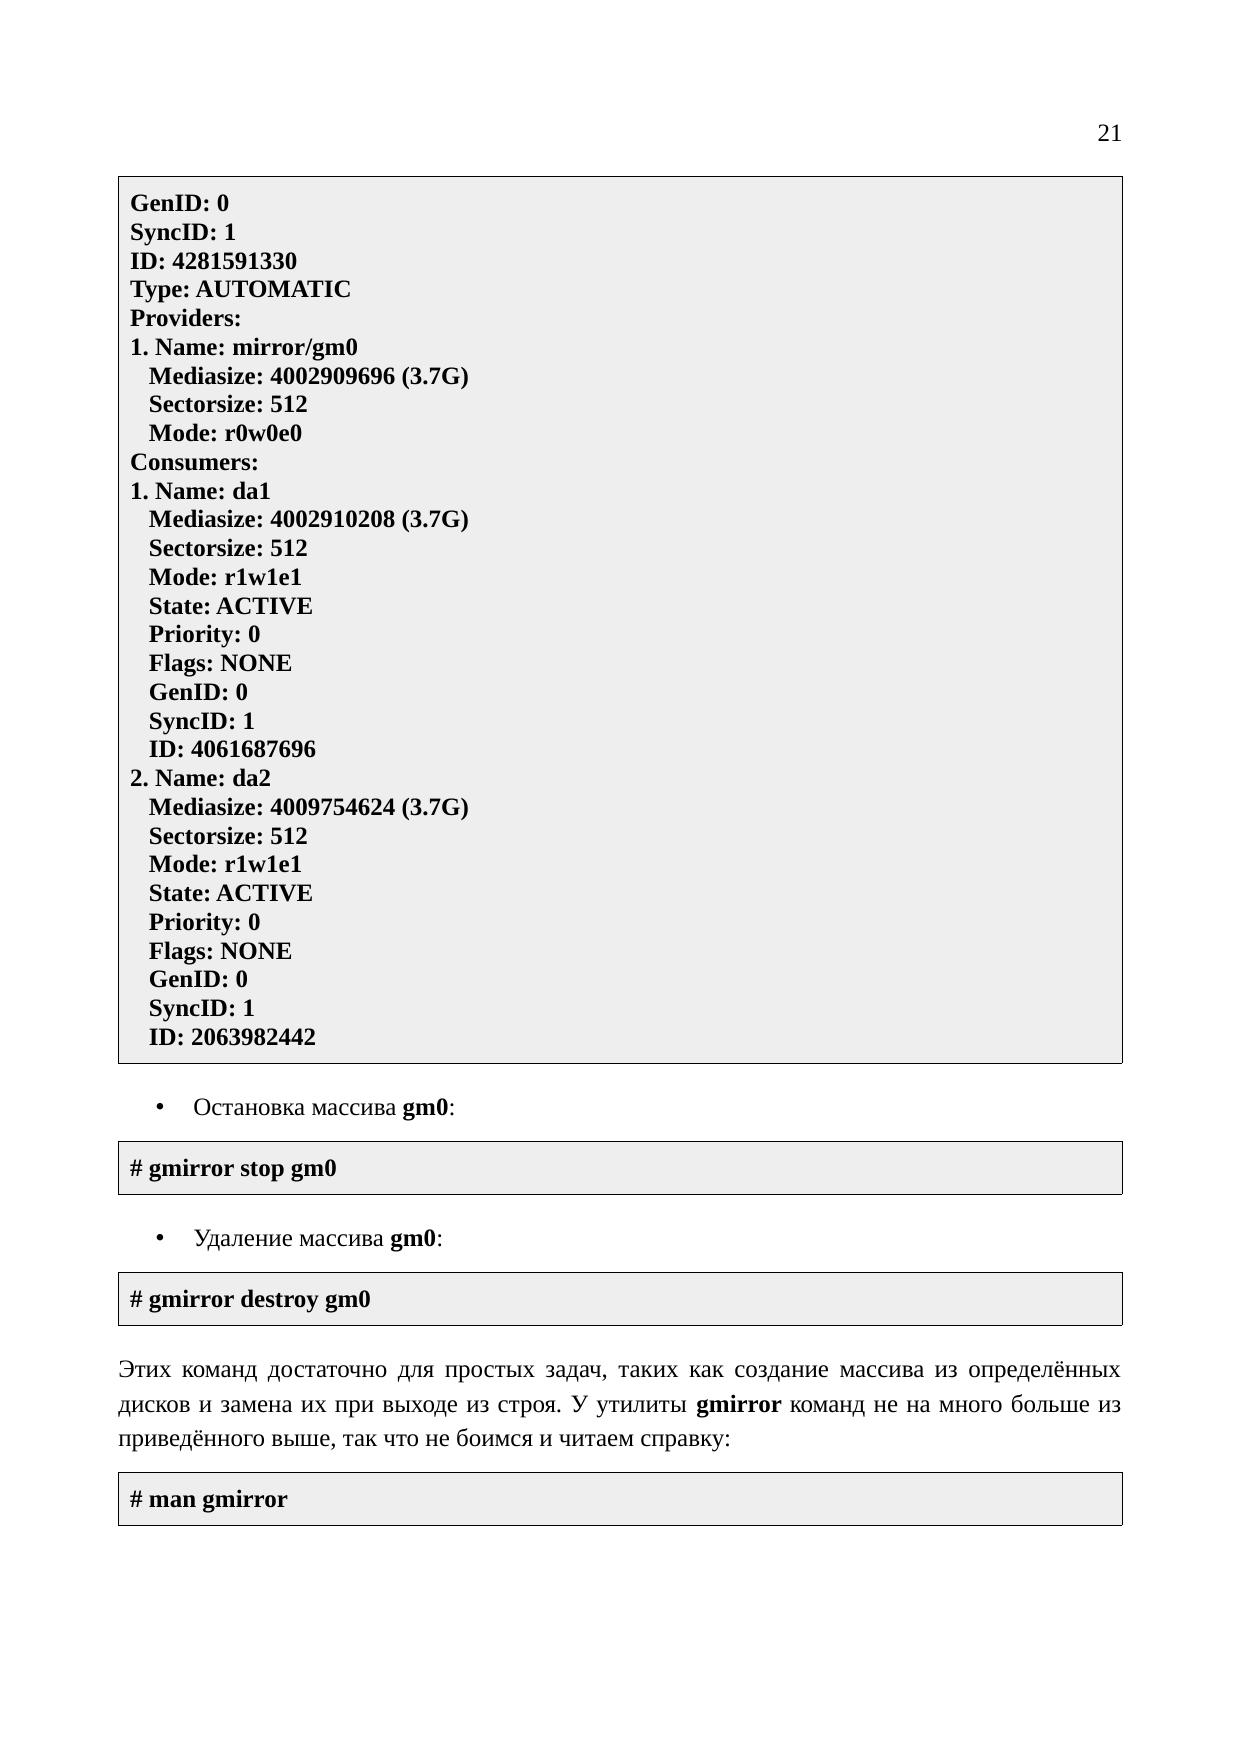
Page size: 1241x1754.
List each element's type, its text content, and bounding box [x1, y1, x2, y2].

list Остановка массива gm0: [156, 1092, 1122, 1121]
text Mode: r1w1e1 [119, 550, 1122, 579]
text SyncID: 1 [119, 981, 1122, 1010]
text # gmirror stop gm0 [119, 1142, 1122, 1194]
text Type: AUTOMATIC [119, 263, 1122, 291]
text State: ACTIVE [119, 866, 1122, 895]
text 1. Name: da1 [119, 464, 1122, 493]
text # man gmirror [119, 1473, 1122, 1525]
text Mediasize: 4009754624 (3.7G) [119, 780, 1122, 809]
text GenID: 0 [119, 665, 1122, 694]
text Mediasize: 4002910208 (3.7G) [119, 493, 1122, 521]
text # gmirror destroy gm0 [119, 1273, 1122, 1325]
text Этих команд достаточно для простых задач, таких как создание массива из определённых дисков и замена их при выходе из строя. У утилиты gmirror команд не на много больше из приведённого выше, так что не боимся и читаем справку: [118, 1354, 1122, 1452]
text 2. Name: da2 [119, 751, 1122, 780]
text Sectorsize: 512 [119, 809, 1122, 838]
text ID: 4281591330 [119, 234, 1122, 263]
text GenID: 0 [119, 177, 1122, 205]
text ID: 2063982442 [119, 1010, 1122, 1063]
text Providers: [119, 291, 1122, 320]
text Mode: r1w1e1 [119, 838, 1122, 866]
text Sectorsize: 512 [119, 521, 1122, 550]
text Flags: NONE [119, 636, 1122, 665]
text Priority: 0 [119, 895, 1122, 924]
text Priority: 0 [119, 608, 1122, 636]
text GenID: 0 [119, 953, 1122, 981]
text SyncID: 1 [119, 694, 1122, 723]
text ID: 4061687696 [119, 723, 1122, 751]
text Mediasize: 4002909696 (3.7G) [119, 349, 1122, 378]
text Flags: NONE [119, 924, 1122, 953]
text SyncID: 1 [119, 205, 1122, 234]
list Удаление массива gm0: [156, 1223, 1122, 1252]
text Consumers: [119, 435, 1122, 464]
text Sectorsize: 512 [119, 378, 1122, 406]
text State: ACTIVE [119, 579, 1122, 608]
text 1. Name: mirror/gm0 [119, 320, 1122, 349]
text Mode: r0w0e0 [119, 406, 1122, 435]
